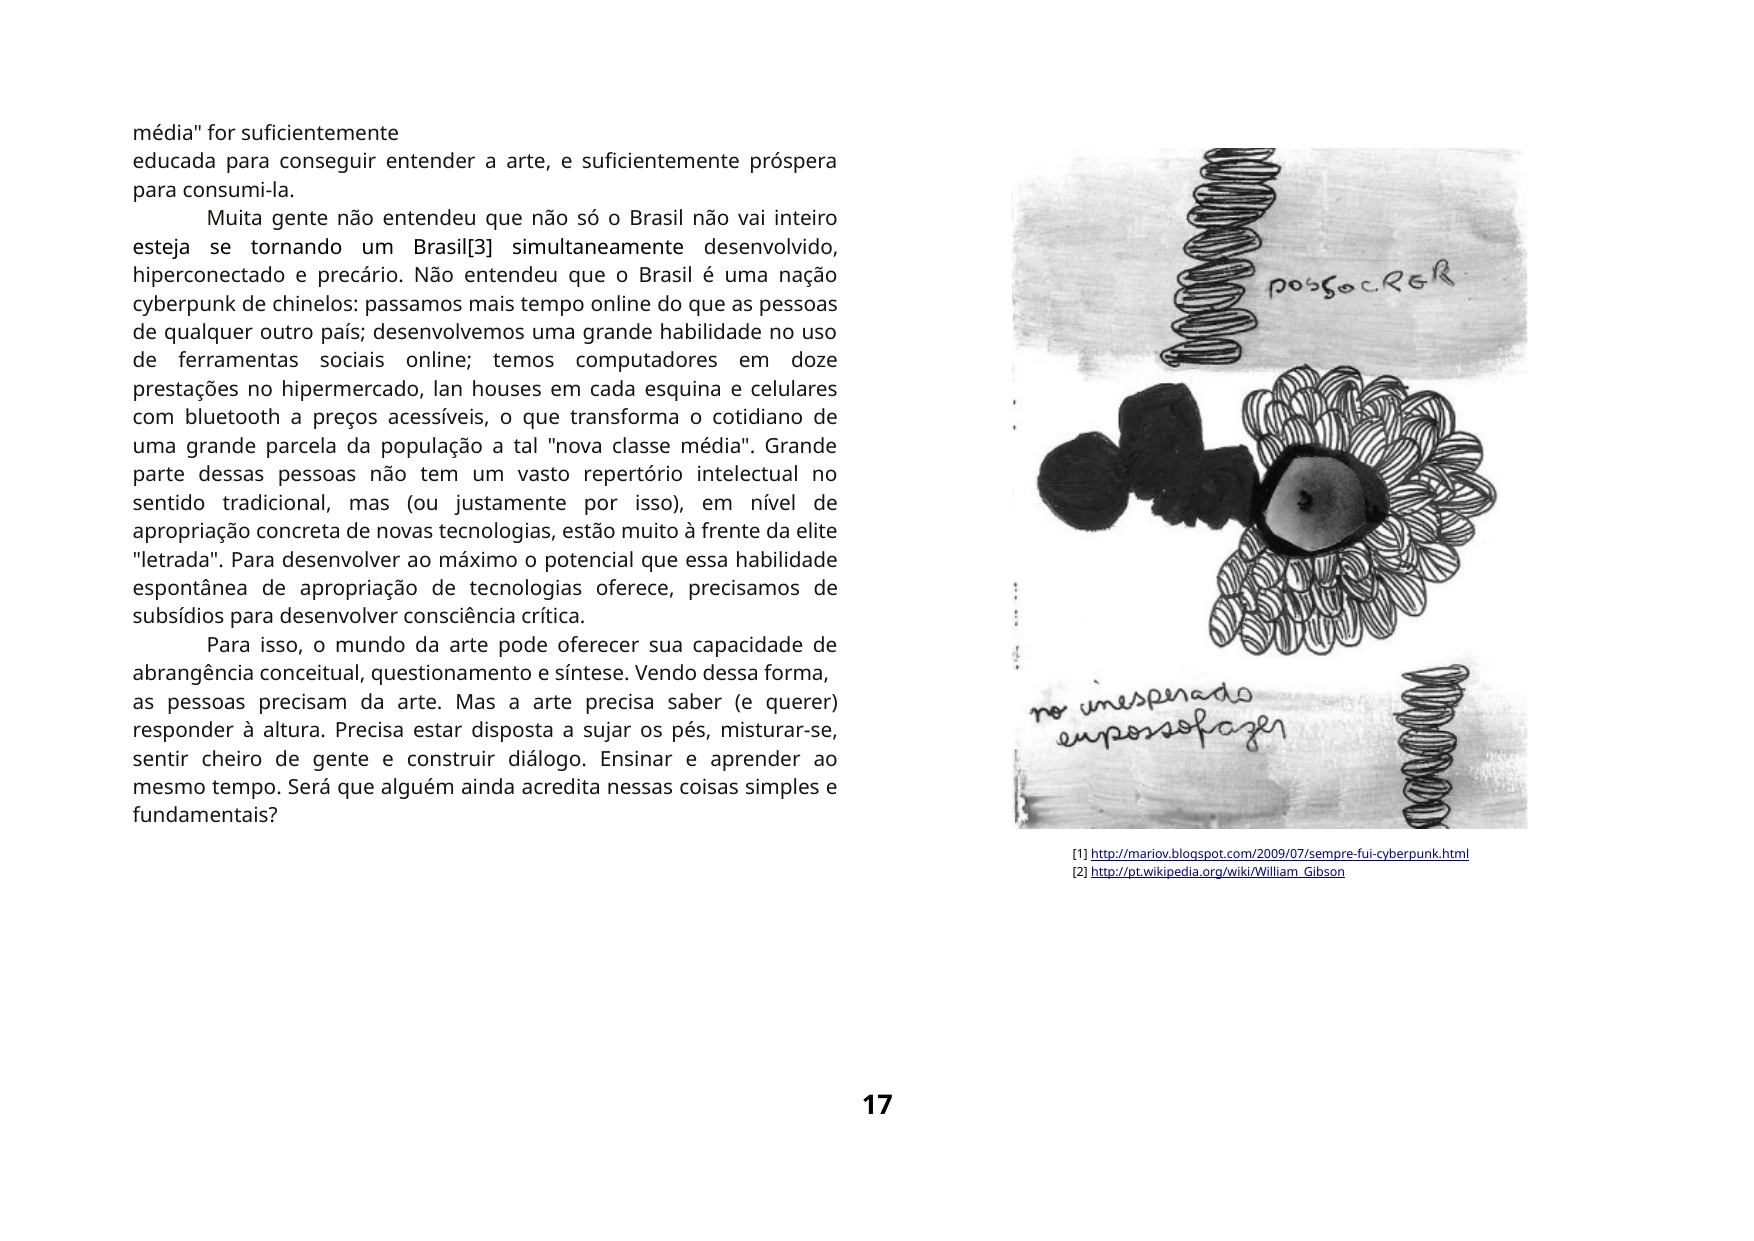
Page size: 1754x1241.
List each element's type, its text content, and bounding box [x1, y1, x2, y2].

text [2] http://pt.wikipedia.org/wiki/William_Gibson [1072, 863, 1628, 880]
text média" for suficientemente [132, 118, 838, 147]
text as pessoas precisam da arte. Mas a arte precisa saber (e querer) responder à altura. Precisa estar disposta a sujar os pés, misturar-se, sentir cheiro de gente e construir diálogo. Ensinar e aprender ao mesmo tempo. Será que alguém ainda acredita nessas coisas simples e fundamentais? [132, 687, 838, 829]
text educada para conseguir entender a arte, e suficientemente próspera para consumi-la. [132, 147, 838, 203]
text Muita gente não entendeu que não só o Brasil não vai inteiro esteja se tornando um Brasil[3] simultaneamente desenvolvido, hiperconectado e precário. Não entendeu que o Brasil é uma nação cyberpunk de chinelos: passamos mais tempo online do que as pessoas de qualquer outro país; desenvolvemos uma grande habilidade no uso de ferramentas sociais online; temos computadores em doze prestações no hipermercado, lan houses em cada esquina e celulares com bluetooth a preços acessíveis, o que transforma o cotidiano de uma grande parcela da população a tal "nova classe média". Grande parte dessas pessoas não tem um vasto repertório intelectual no sentido tradicional, mas (ou justamente por isso), em nível de apropriação concreta de novas tecnologias, estão muito à frente da elite "letrada". Para desenvolver ao máximo o potencial que essa habilidade espontânea de apropriação de tecnologias oferece, precisamos de subsídios para desenvolver consciência crítica. [132, 203, 838, 630]
picture [1011, 148, 1528, 829]
text Para isso, o mundo da arte pode oferecer sua capacidade de abrangência conceitual, questionamento e síntese. Vendo dessa forma, [132, 630, 838, 687]
text [1] http://mariov.blogspot.com/2009/07/sempre-fui-cyberpunk.html [1072, 846, 1628, 863]
